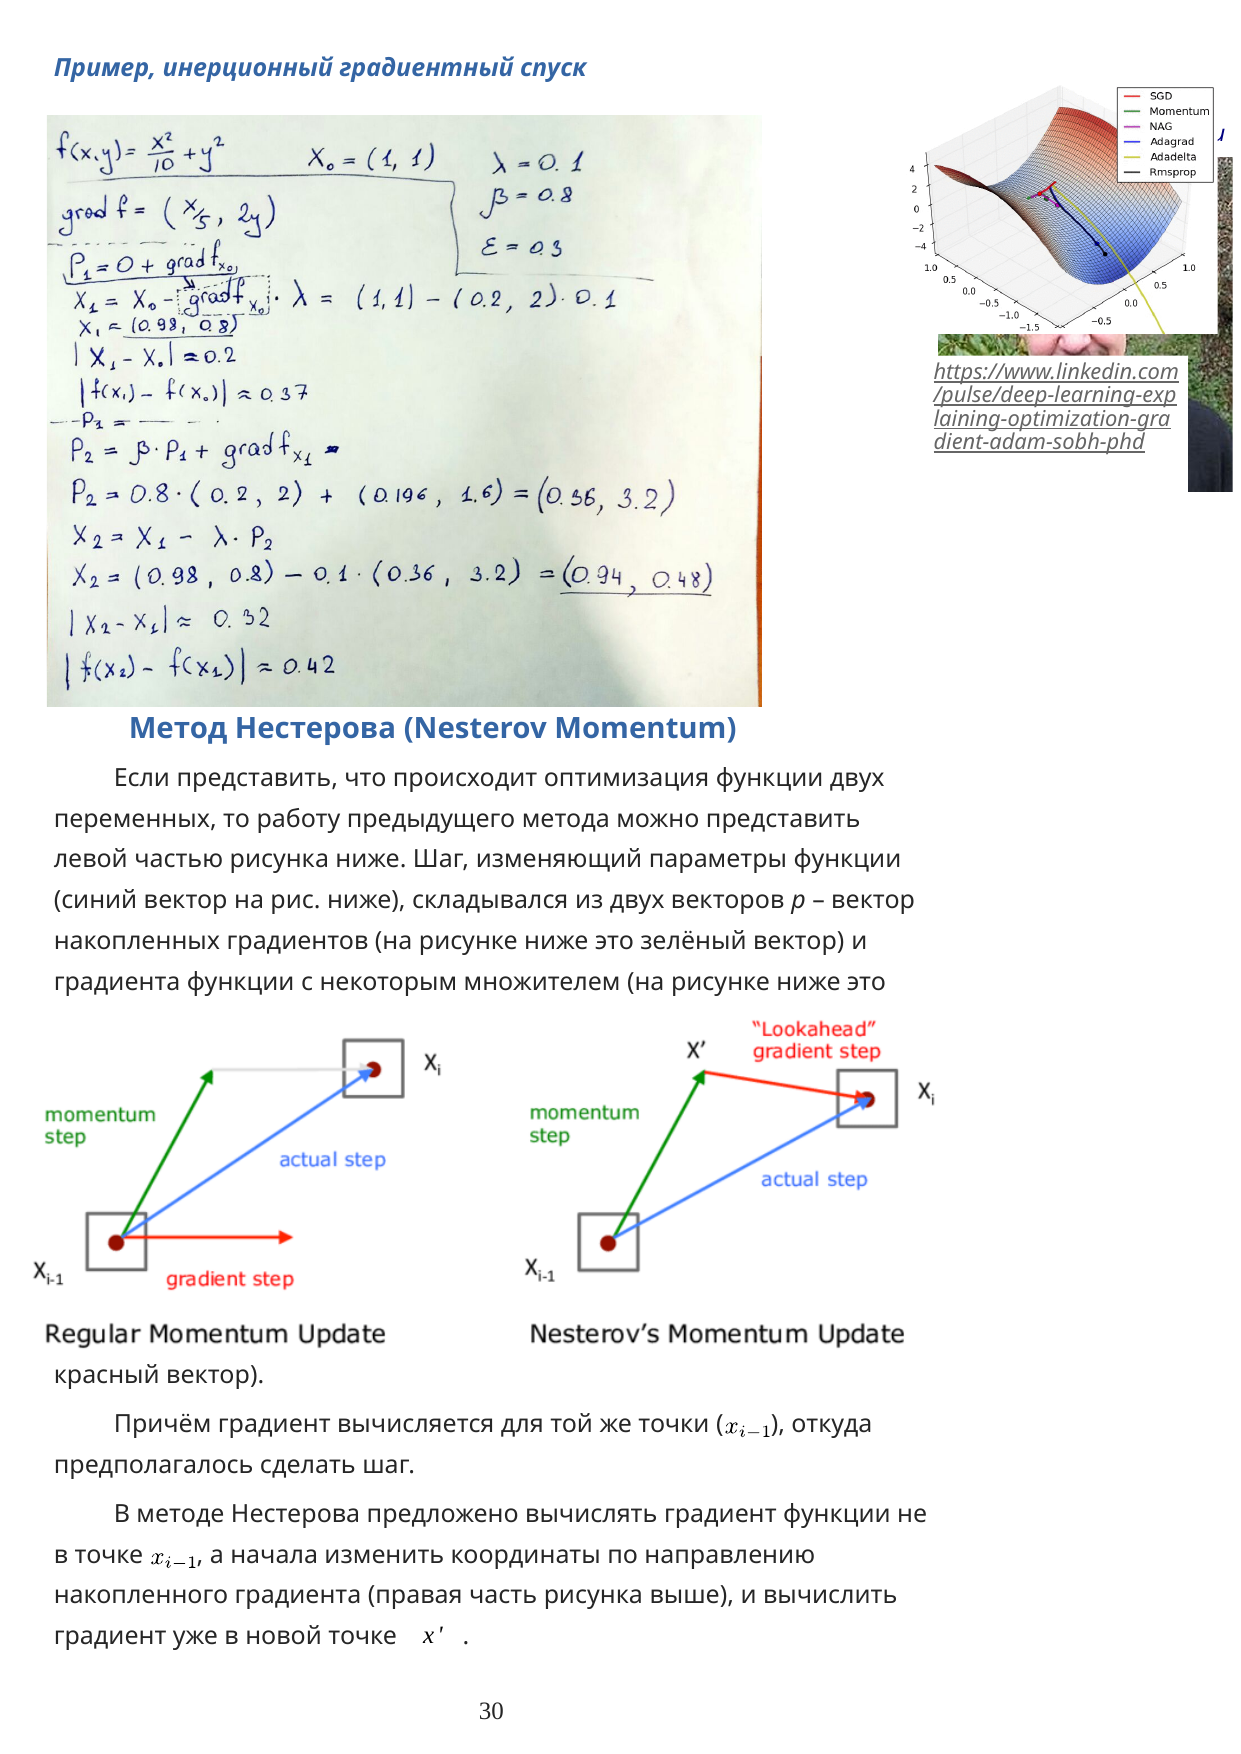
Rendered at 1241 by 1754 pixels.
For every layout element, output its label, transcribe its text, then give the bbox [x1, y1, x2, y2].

picture [893, 82, 1233, 492]
text красный вектор). [53, 1357, 928, 1390]
text В методе Нестерова предложено вычислять градиент функции не в точке , а начала изменить координаты по направлению накопленного градиента (правая часть рисунка выше), и вычислить градиент уже в новой точке . [53, 1496, 928, 1652]
subtitle Пример, инерционный градиентный спуск [53, 49, 928, 83]
text Причём градиент вычисляется для той же точки (), откуда предполагалось сделать шаг. [53, 1406, 928, 1480]
picture [46, 115, 762, 707]
picture [30, 1001, 946, 1357]
text Если представить, что происходит оптимизация функции двух переменных, то работу предыдущего метода можно представить левой частью рисунка ниже. Шаг, изменяющий параметры функции (синий вектор на рис. ниже), складывался из двух векторов p – вектор накопленных градиентов (на рисунке ниже это зелёный вектор) и градиента функции с некоторым множителем (на рисунке ниже это [53, 759, 928, 1001]
subtitle Метод Нестерова (Nesterov Momentum) [53, 120, 928, 747]
